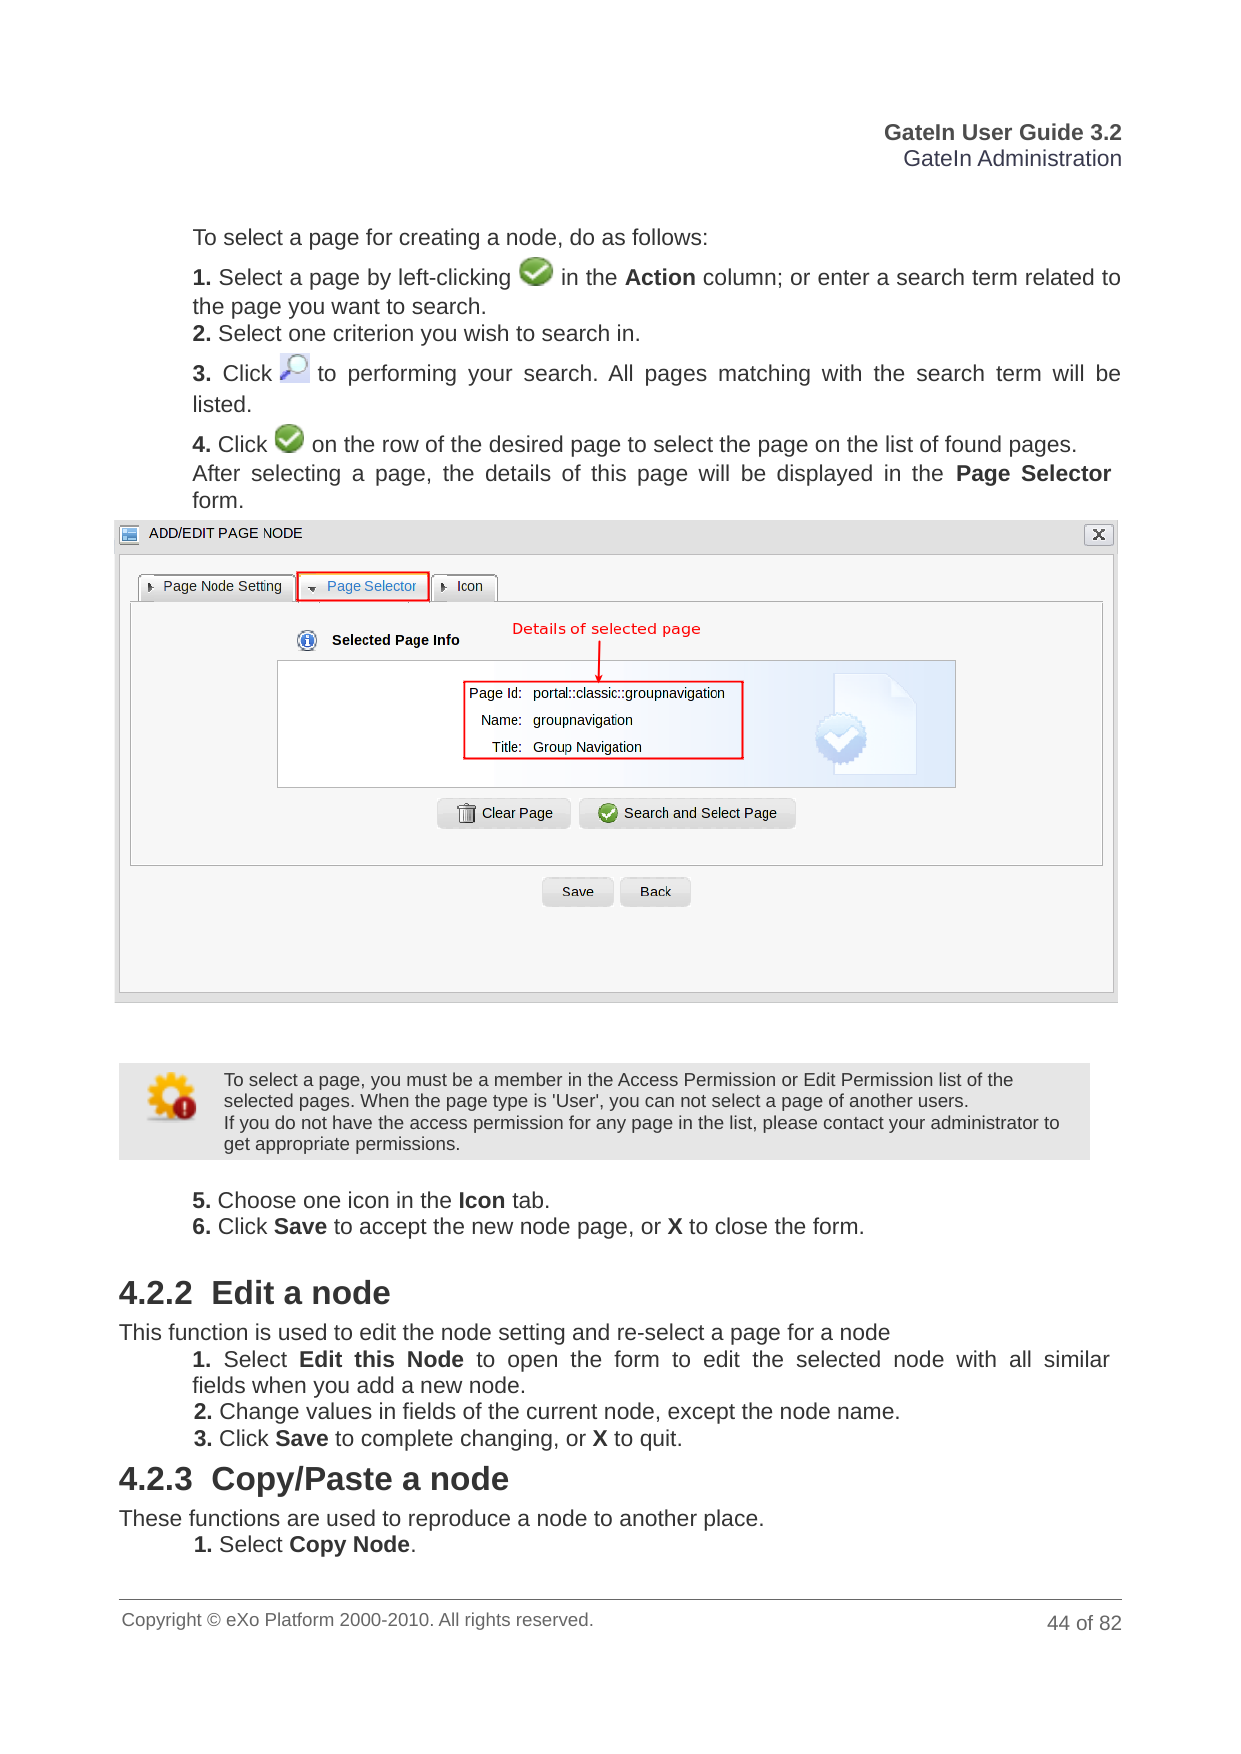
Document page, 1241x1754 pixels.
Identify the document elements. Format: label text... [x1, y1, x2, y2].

subtitle Edit a node [118, 1273, 1122, 1312]
list 3. Click Save to complete changing, or X to quit. [156, 1425, 1122, 1451]
picture [519, 257, 554, 286]
text This function is used to edit the node setting and re-select a page for a node [45, 1319, 1122, 1346]
subtitle Copy/Paste a node [118, 1458, 1122, 1497]
picture [274, 424, 304, 453]
text 4. Clickon the row of the desired page to select the page on the list of found pages. [118, 417, 1122, 460]
text 2. Select one criterion you wish to search in. [192, 319, 1122, 346]
text After selecting a page, the details of this page will be displayed in the Page Selector form. [118, 460, 1122, 513]
table_header To select a page, you must be a member in the Access Permission or Edit Permission list of the selected pages. When the page type is 'User', you can not select a page of another users. If you do not have the access permission for any page in the list, please contact your administrator to get appropriate permissions. [217, 1063, 1090, 1160]
picture [146, 1072, 197, 1123]
text These functions are used to reproduce a node to another place. [45, 1504, 1122, 1531]
text To select a page for creating a node, do as follows: [192, 223, 1122, 250]
list 1. Select Copy Node. [156, 1531, 1122, 1557]
table_header [119, 1063, 217, 1160]
list 2. Change values in fields of the current node, except the node name. [156, 1398, 1122, 1425]
text 1. Select a page by left-clickingin the Action column; or enter a search term related to the page you want to search. [192, 250, 1122, 319]
text 5. Choose one icon in the Icon tab. [118, 1187, 1122, 1213]
text 6. Click Save to accept the new node page, or X to close the form. [118, 1213, 1122, 1239]
picture [114, 520, 1118, 1003]
text 3. Clickto performing your search. All pages matching with the search term will be listed. [192, 346, 1122, 417]
picture [279, 353, 310, 383]
text 1. Select Edit this Node to open the form to edit the selected node with all similar fields when you add a new node. [118, 1346, 1122, 1398]
